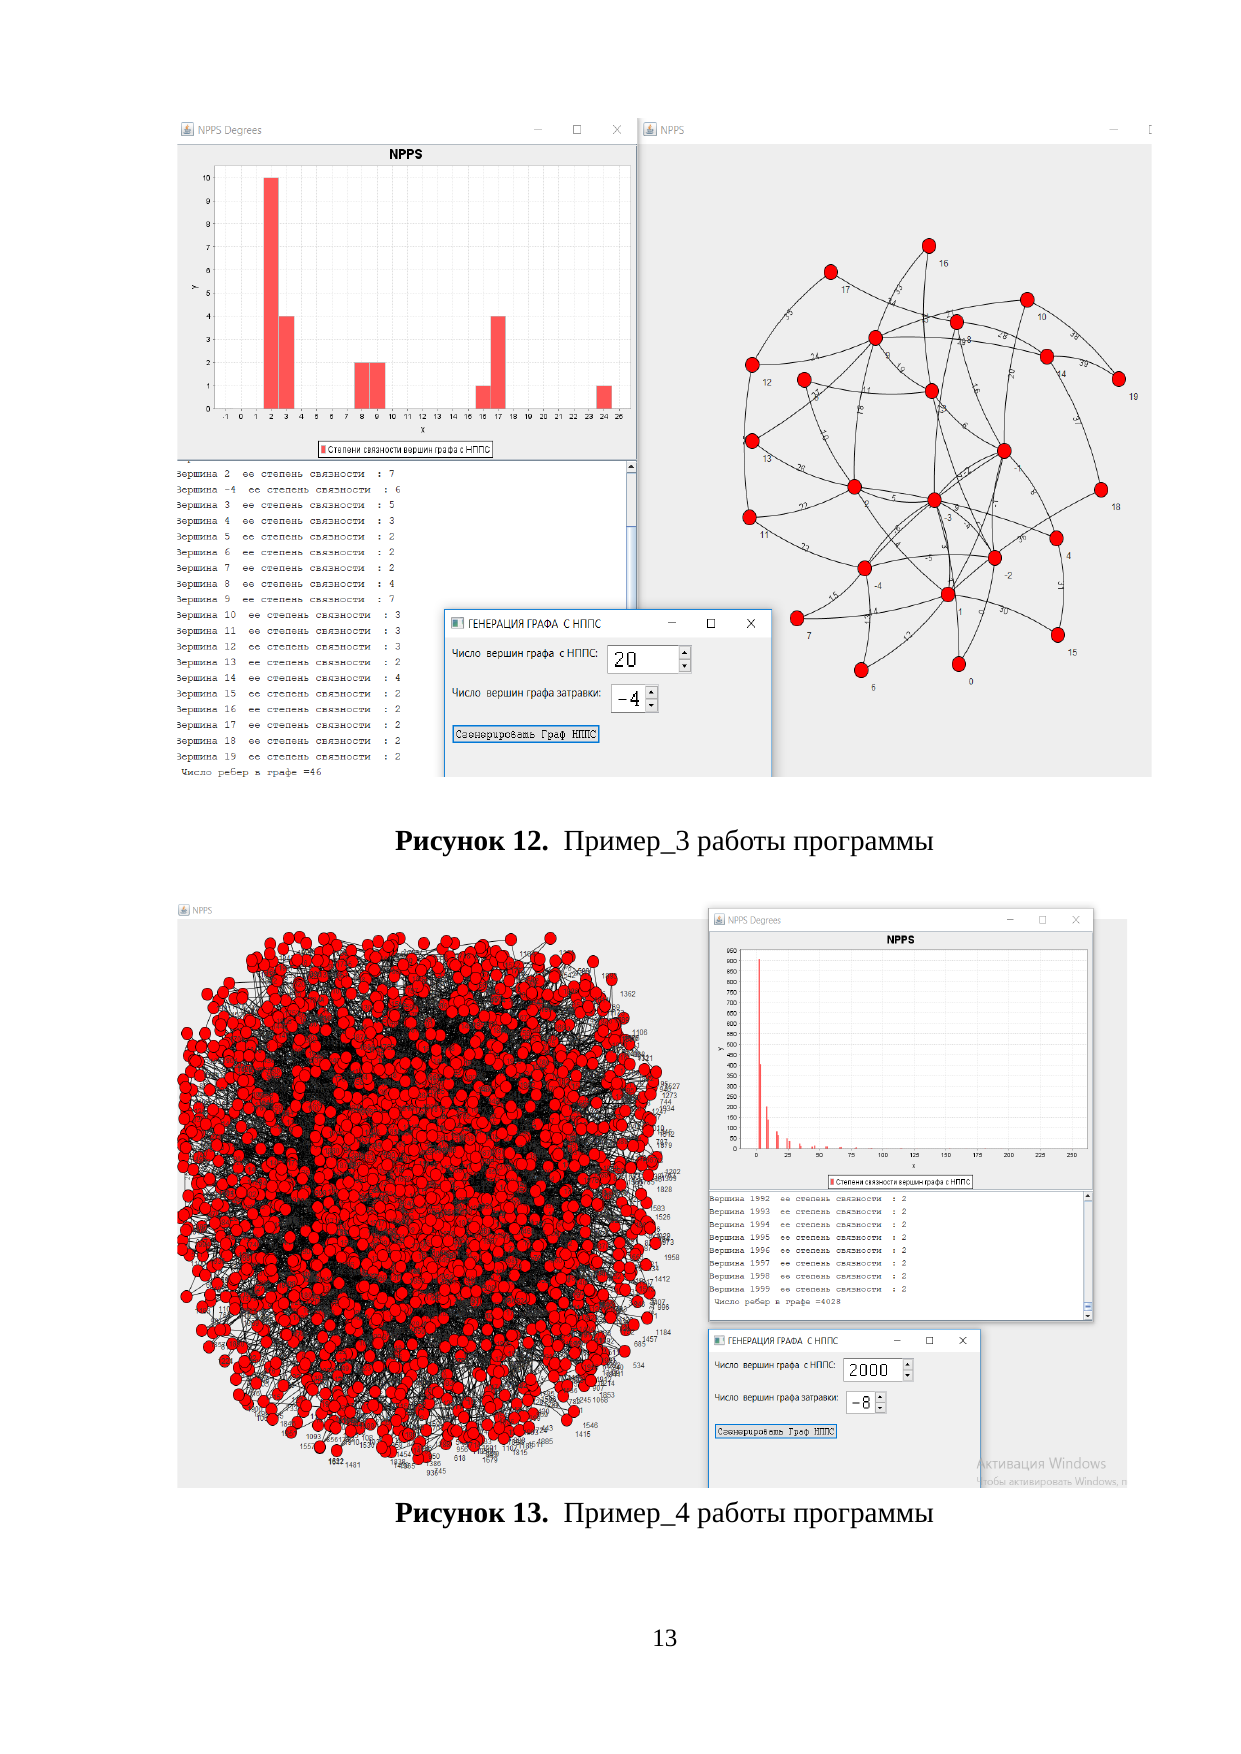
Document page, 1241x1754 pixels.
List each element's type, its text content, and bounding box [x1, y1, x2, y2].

text Рисунок 13. Пример_4 работы программы [177, 1496, 1152, 1529]
text Рисунок 12. Пример_3 работы программы [177, 823, 1152, 856]
picture [177, 901, 1128, 1488]
picture [177, 118, 1152, 777]
